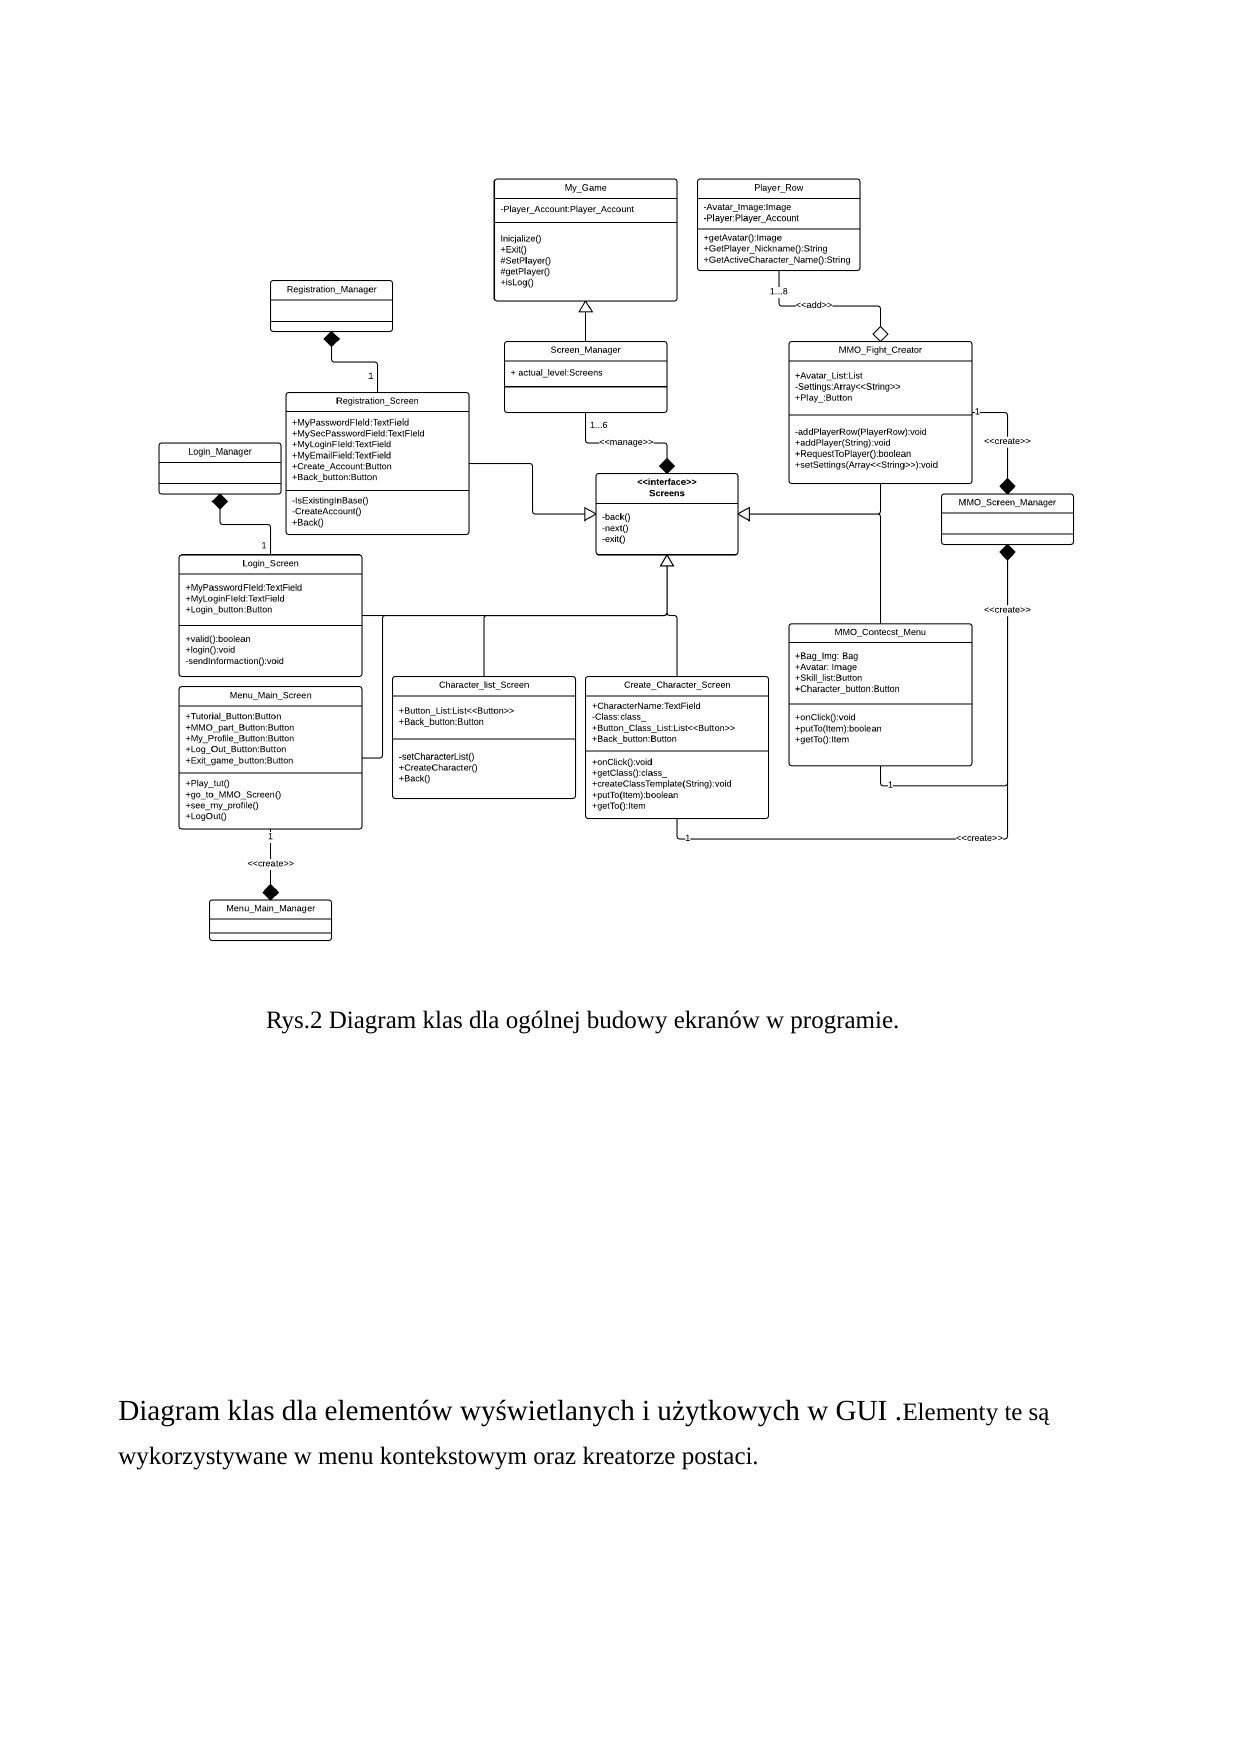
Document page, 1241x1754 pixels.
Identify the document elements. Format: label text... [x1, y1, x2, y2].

text Rys.2 Diagram klas dla ogólnej budowy ekranów w programie. [118, 991, 1122, 1034]
text Diagram klas dla elementów wyświetlanych i użytkowych w GUI .Elementy te są wykorzystywane w menu kontekstowym oraz kreatorze postaci. [118, 1393, 1122, 1470]
picture [118, 118, 1123, 991]
